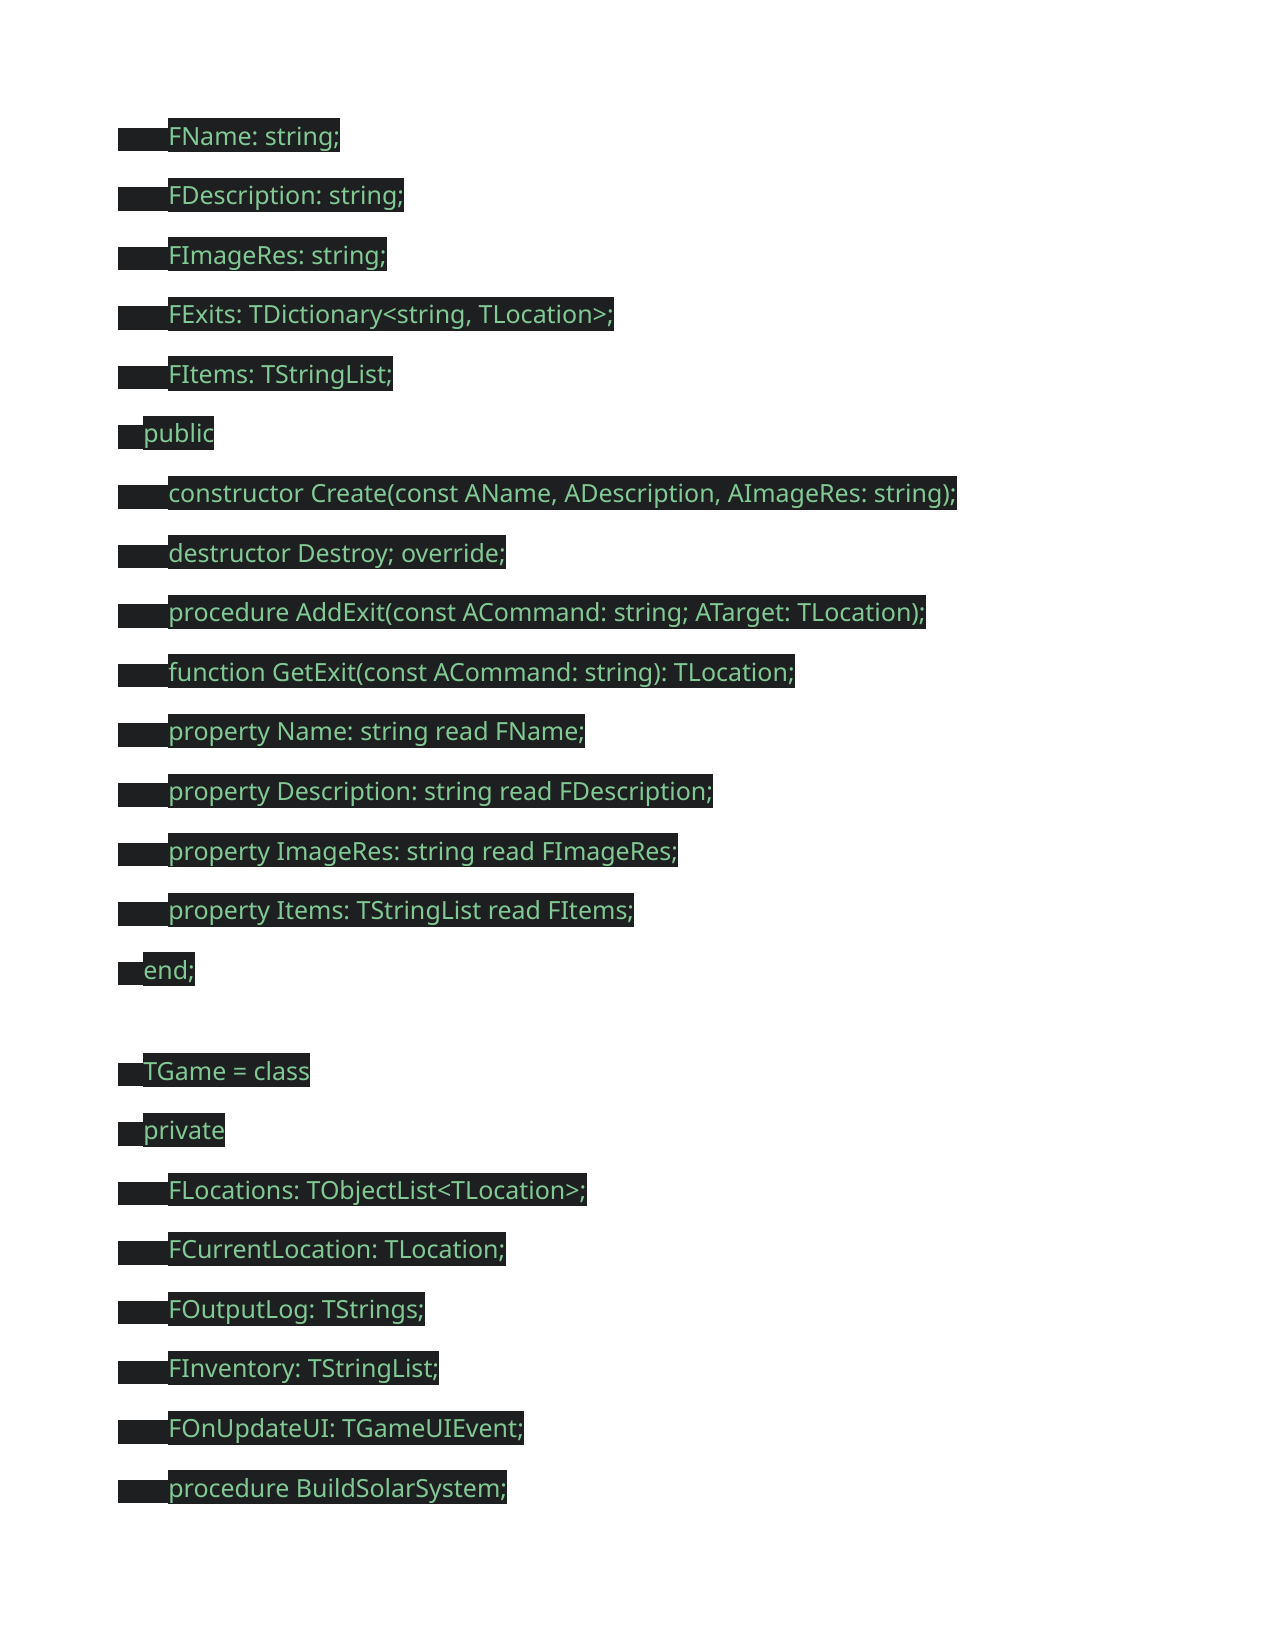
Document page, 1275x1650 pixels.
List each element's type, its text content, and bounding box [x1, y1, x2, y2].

text property Name: string read FName; [118, 714, 1157, 748]
text FItems: TStringList; [118, 356, 1157, 391]
text property Items: TStringList read FItems; [118, 893, 1157, 927]
text FLocations: TObjectList<TLocation>; [118, 1172, 1157, 1206]
text TGame = class [118, 1053, 1157, 1087]
text FName: string; [118, 118, 1157, 152]
text FImageRes: string; [118, 237, 1157, 271]
text FOnUpdateUI: TGameUIEvent; [118, 1411, 1157, 1445]
text constructor Create(const AName, ADescription, AImageRes: string); [118, 476, 1157, 510]
text destructor Destroy; override; [118, 535, 1157, 569]
text private [118, 1113, 1157, 1147]
text FOutputLog: TStrings; [118, 1292, 1157, 1326]
text property Description: string read FDescription; [118, 773, 1157, 808]
text property ImageRes: string read FImageRes; [118, 833, 1157, 867]
text FDescription: string; [118, 178, 1157, 212]
text FInventory: TStringList; [118, 1351, 1157, 1385]
text function GetExit(const ACommand: string): TLocation; [118, 654, 1157, 688]
text FExits: TDictionary<string, TLocation>; [118, 297, 1157, 331]
text end; [118, 952, 1157, 986]
text procedure AddExit(const ACommand: string; ATarget: TLocation); [118, 595, 1157, 629]
text procedure BuildSolarSystem; [118, 1470, 1157, 1504]
text FCurrentLocation: TLocation; [118, 1232, 1157, 1266]
text public [118, 416, 1157, 450]
